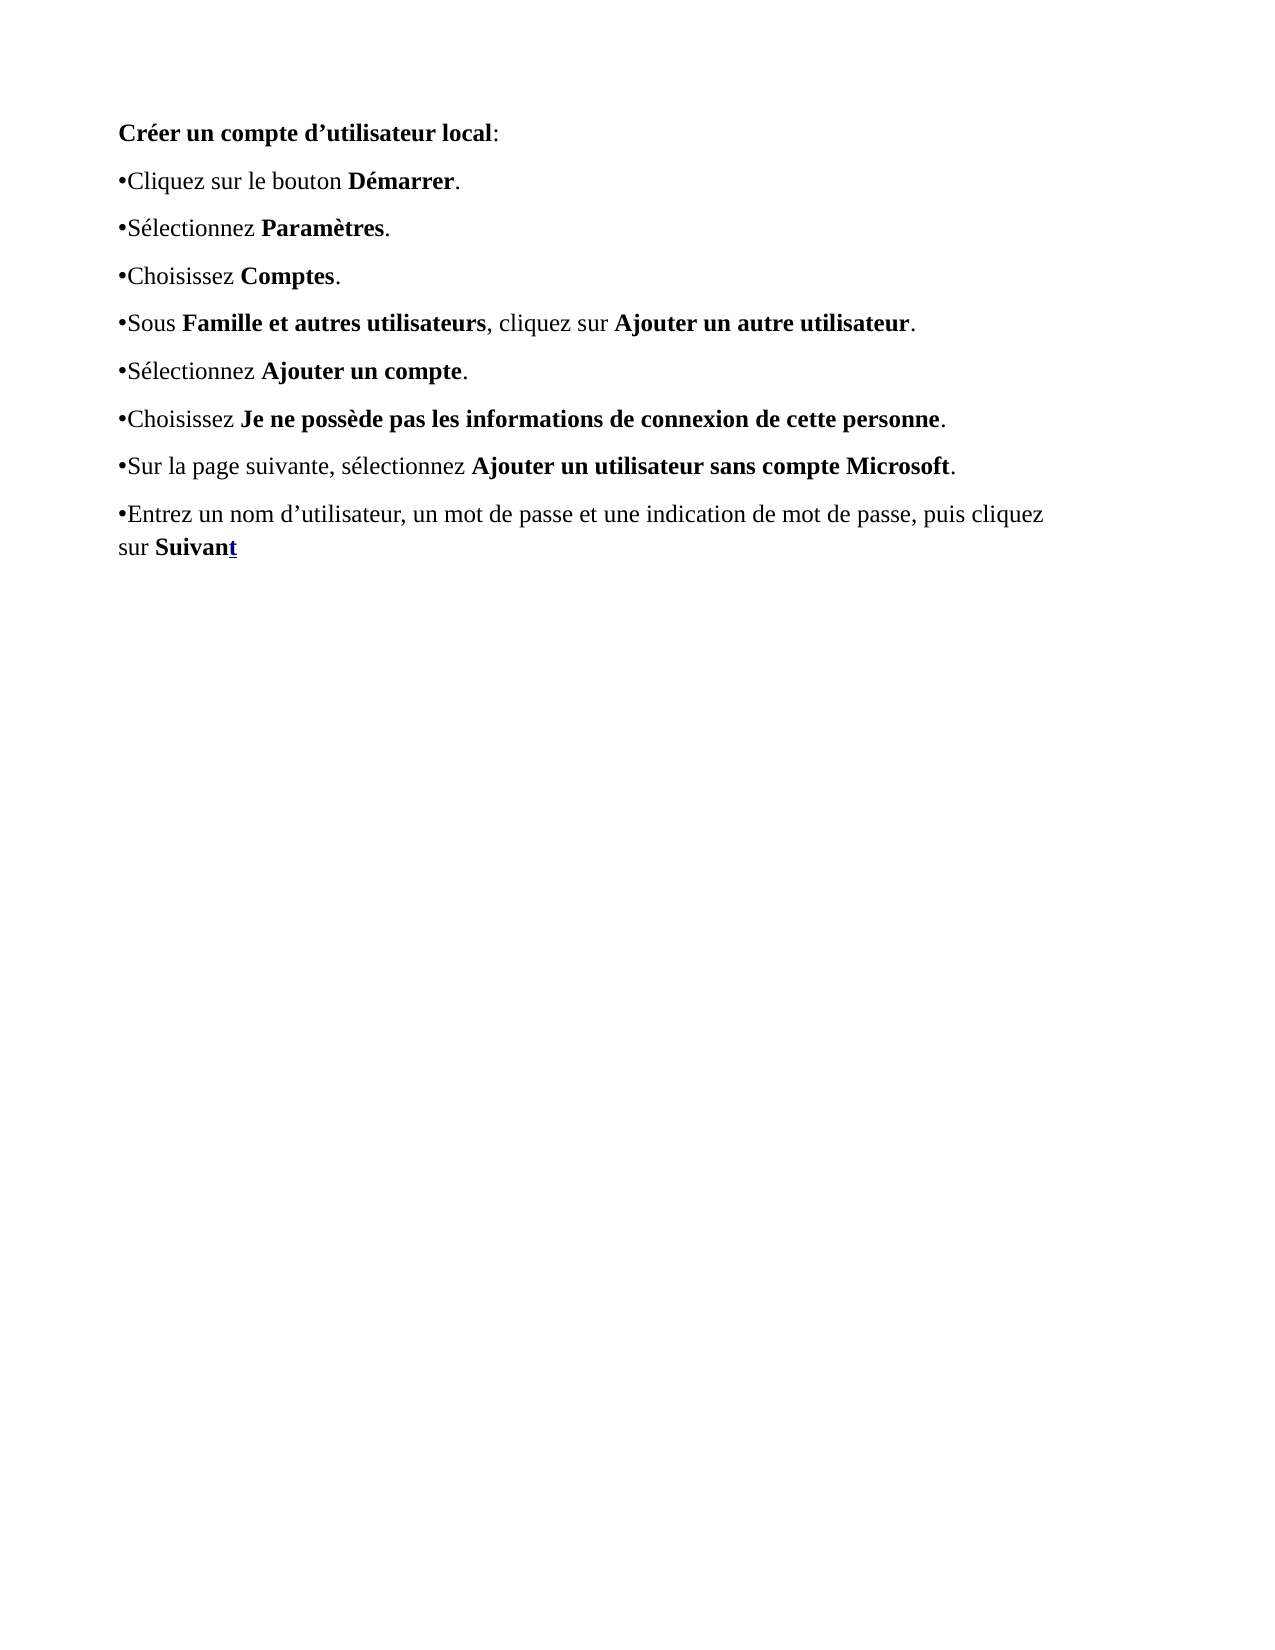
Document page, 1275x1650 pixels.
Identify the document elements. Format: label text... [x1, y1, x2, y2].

list Choisissez Je ne possède pas les informations de connexion de cette personne. [118, 404, 1157, 432]
list Sur la page suivante, sélectionnez Ajouter un utilisateur sans compte Microsoft. [118, 451, 1157, 480]
list Entrez un nom d’utilisateur, un mot de passe et une indication de mot de passe, puis cliquez sur Suivant [118, 499, 1157, 561]
list Cliquez sur le bouton Démarrer. [118, 166, 1157, 194]
list Choisissez Comptes. [118, 261, 1157, 290]
list Sous Famille et autres utilisateurs, cliquez sur Ajouter un autre utilisateur. [118, 308, 1157, 337]
text Créer un compte d’utilisateur local: [118, 118, 1157, 147]
list Sélectionnez Ajouter un compte. [118, 356, 1157, 385]
list Sélectionnez Paramètres. [118, 213, 1157, 242]
